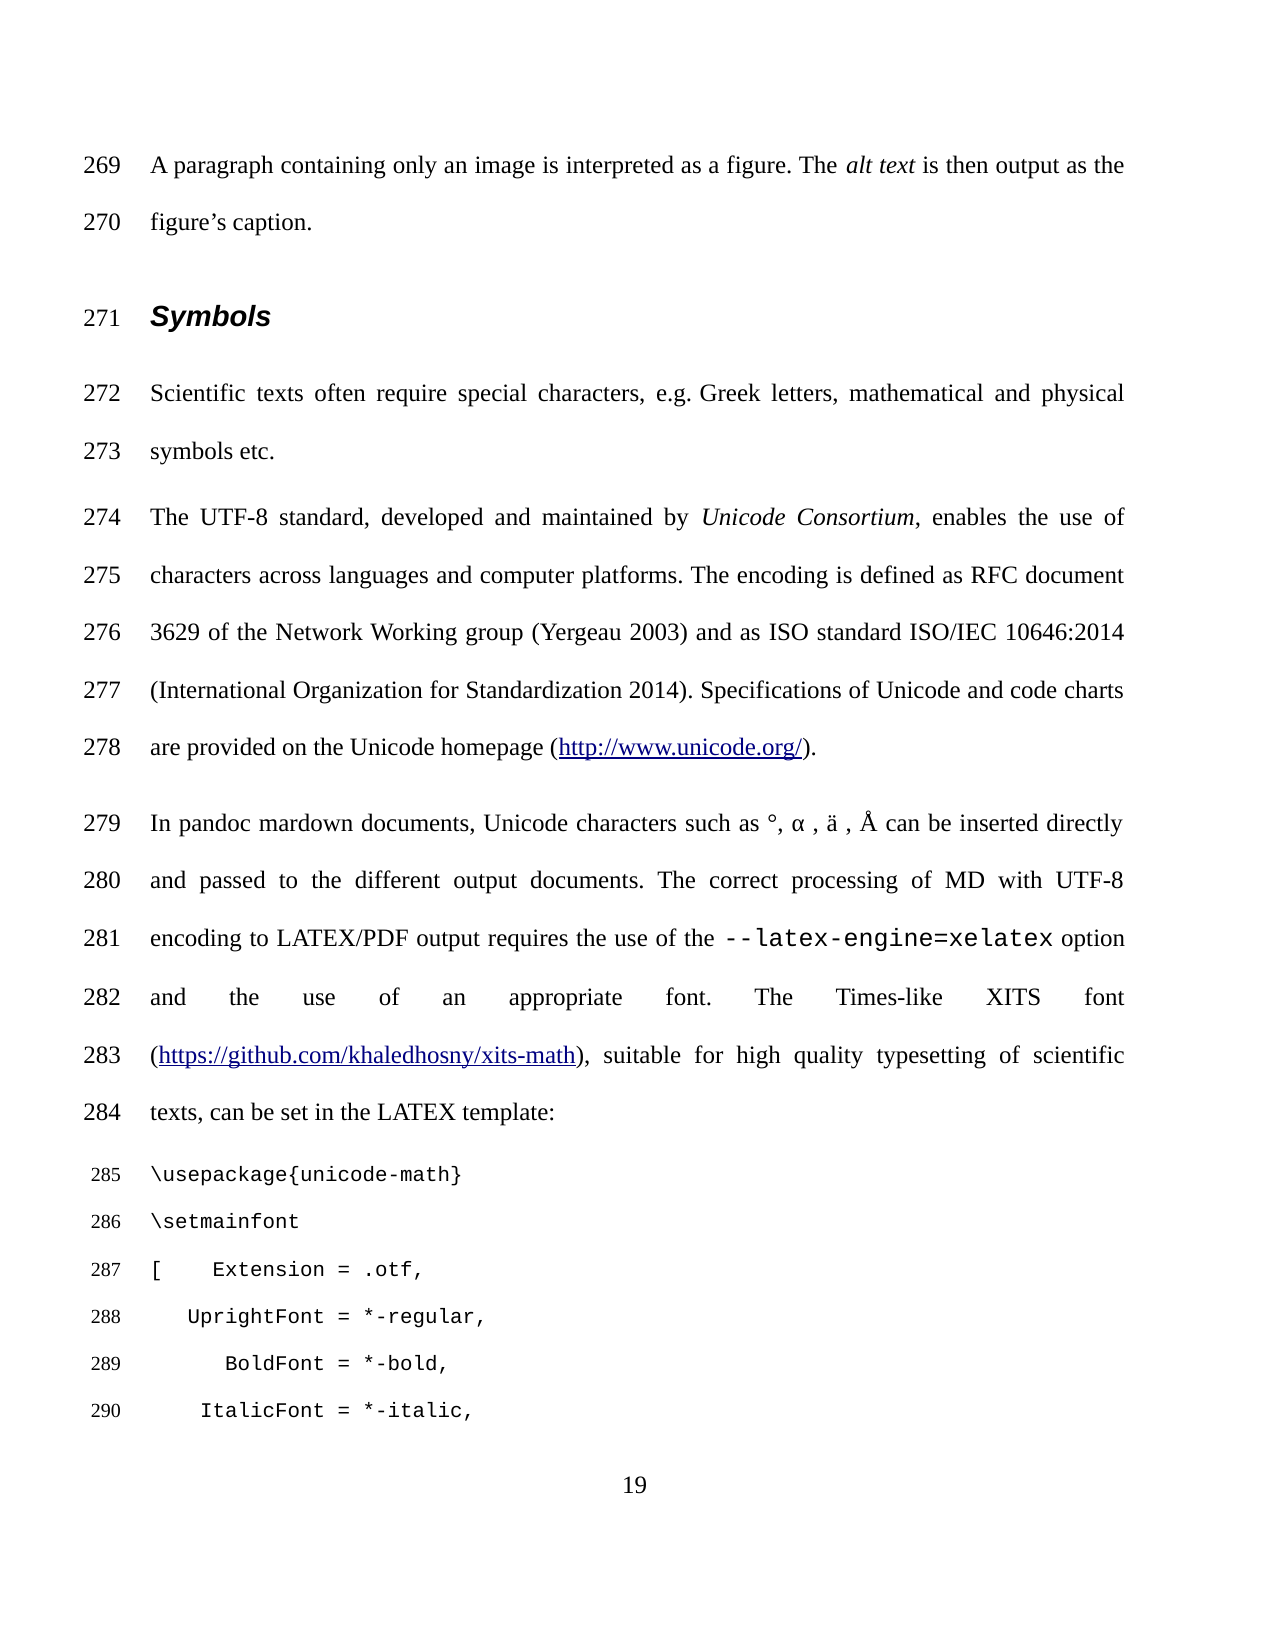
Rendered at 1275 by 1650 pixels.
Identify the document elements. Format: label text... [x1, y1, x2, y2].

text In pandoc mardown documents, Unicode characters such as °, α , ä , Å can be inserted directly and passed to the different output documents. The correct processing of MD with UTF-8 encoding to LATEX/PDF output requires the use of the --latex-engine=xelatex option and the use of an appropriate font. The Times-like XITS font (https://github.com/khaledhosny/xits-math), suitable for high quality typesetting of scientific texts, can be set in the LATEX template: [150, 808, 1125, 1126]
text UprightFont = *-regular, [150, 1306, 1125, 1329]
text \usepackage{unicode-math} [150, 1164, 1125, 1188]
subtitle Symbols [150, 299, 1125, 332]
text ItalicFont = *-italic, [150, 1400, 1125, 1424]
text A paragraph containing only an image is interpreted as a figure. The alt text is then output as the figure’s caption. [150, 150, 1125, 236]
text \setmainfont [150, 1211, 1125, 1235]
text The UTF-8 standard, developed and maintained by Unicode Consortium, enables the use of characters across languages and computer platforms. The encoding is defined as RFC document 3629 of the Network Working group (Yergeau 2003) and as ISO standard ISO/IEC 10646:2014 (International Organization for Standardization 2014). Specifications of Unicode and code charts are provided on the Unicode homepage (http://www.unicode.org/). [150, 502, 1125, 761]
text BoldFont = *-bold, [150, 1353, 1125, 1377]
text Scientific texts often require special characters, e.g. Greek letters, mathematical and physical symbols etc. [150, 378, 1125, 465]
text [ Extension = .otf, [150, 1258, 1125, 1282]
